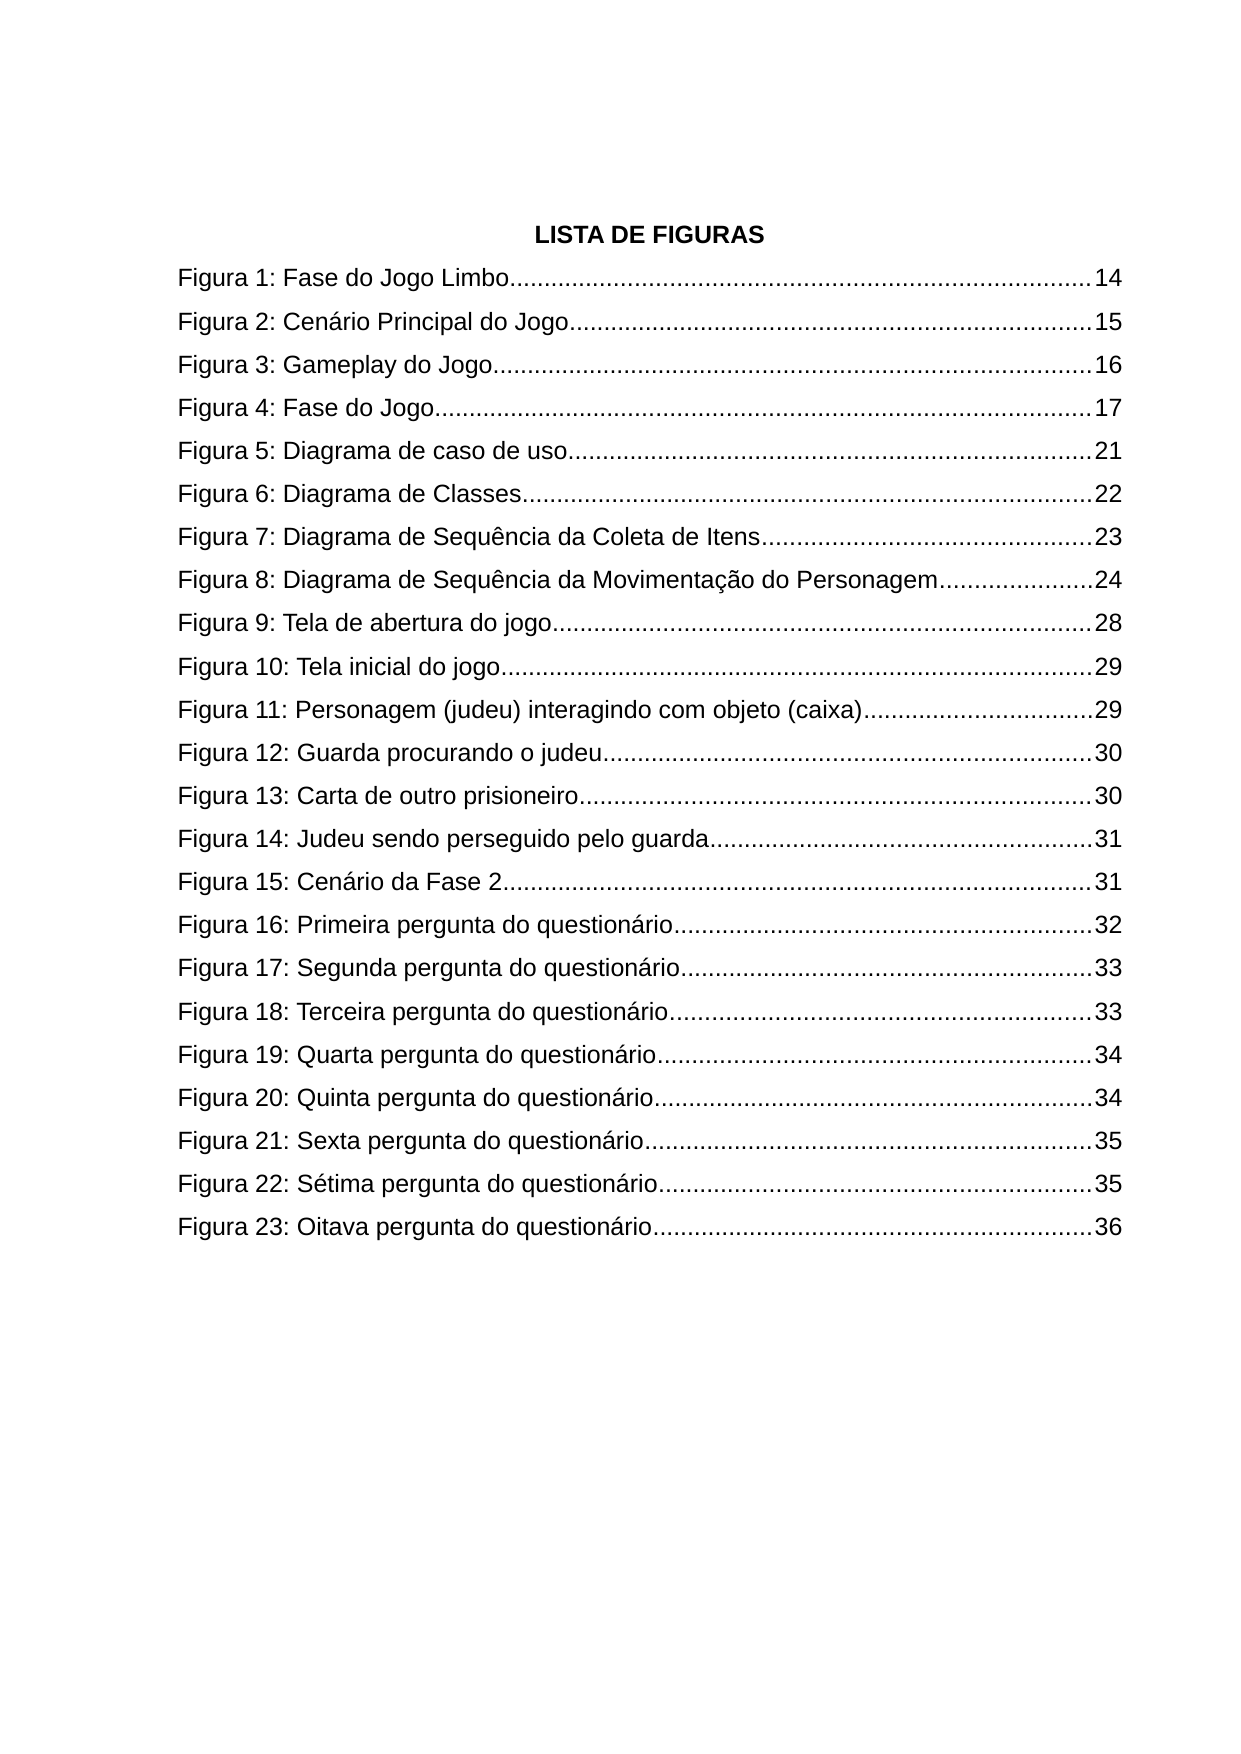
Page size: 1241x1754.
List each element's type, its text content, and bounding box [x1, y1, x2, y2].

text Figura 1: Fase do Jogo Limbo 14 [177, 263, 1122, 292]
text Figura 19: Quarta pergunta do questionário 34 [177, 1040, 1122, 1068]
text Figura 3: Gameplay do Jogo 16 [177, 350, 1122, 378]
text Figura 12: Guarda procurando o judeu 30 [177, 738, 1122, 767]
text Figura 16: Primeira pergunta do questionário 32 [177, 910, 1122, 939]
text Figura 14: Judeu sendo perseguido pelo guarda 31 [177, 824, 1122, 853]
text Figura 15: Cenário da Fase 2 31 [177, 867, 1122, 896]
text Figura 18: Terceira pergunta do questionário 33 [177, 997, 1122, 1025]
text Figura 5: Diagrama de caso de uso 21 [177, 436, 1122, 465]
text Figura 2: Cenário Principal do Jogo 15 [177, 307, 1122, 335]
text Figura 8: Diagrama de Sequência da Movimentação do Personagem 24 [177, 565, 1122, 594]
text Figura 21: Sexta pergunta do questionário 35 [177, 1126, 1122, 1155]
text Figura 23: Oitava pergunta do questionário 36 [177, 1212, 1122, 1241]
text Figura 20: Quinta pergunta do questionário 34 [177, 1083, 1122, 1112]
text Figura 9: Tela de abertura do jogo 28 [177, 608, 1122, 637]
text Figura 6: Diagrama de Classes 22 [177, 479, 1122, 508]
subtitle Lista de Figuras [177, 220, 1122, 249]
text Figura 13: Carta de outro prisioneiro 30 [177, 781, 1122, 810]
text Figura 17: Segunda pergunta do questionário 33 [177, 953, 1122, 982]
text Figura 4: Fase do Jogo 17 [177, 393, 1122, 422]
text Figura 22: Sétima pergunta do questionário 35 [177, 1169, 1122, 1198]
text Figura 7: Diagrama de Sequência da Coleta de Itens 23 [177, 522, 1122, 551]
text Figura 11: Personagem (judeu) interagindo com objeto (caixa) 29 [177, 695, 1122, 723]
text Figura 10: Tela inicial do jogo 29 [177, 652, 1122, 680]
